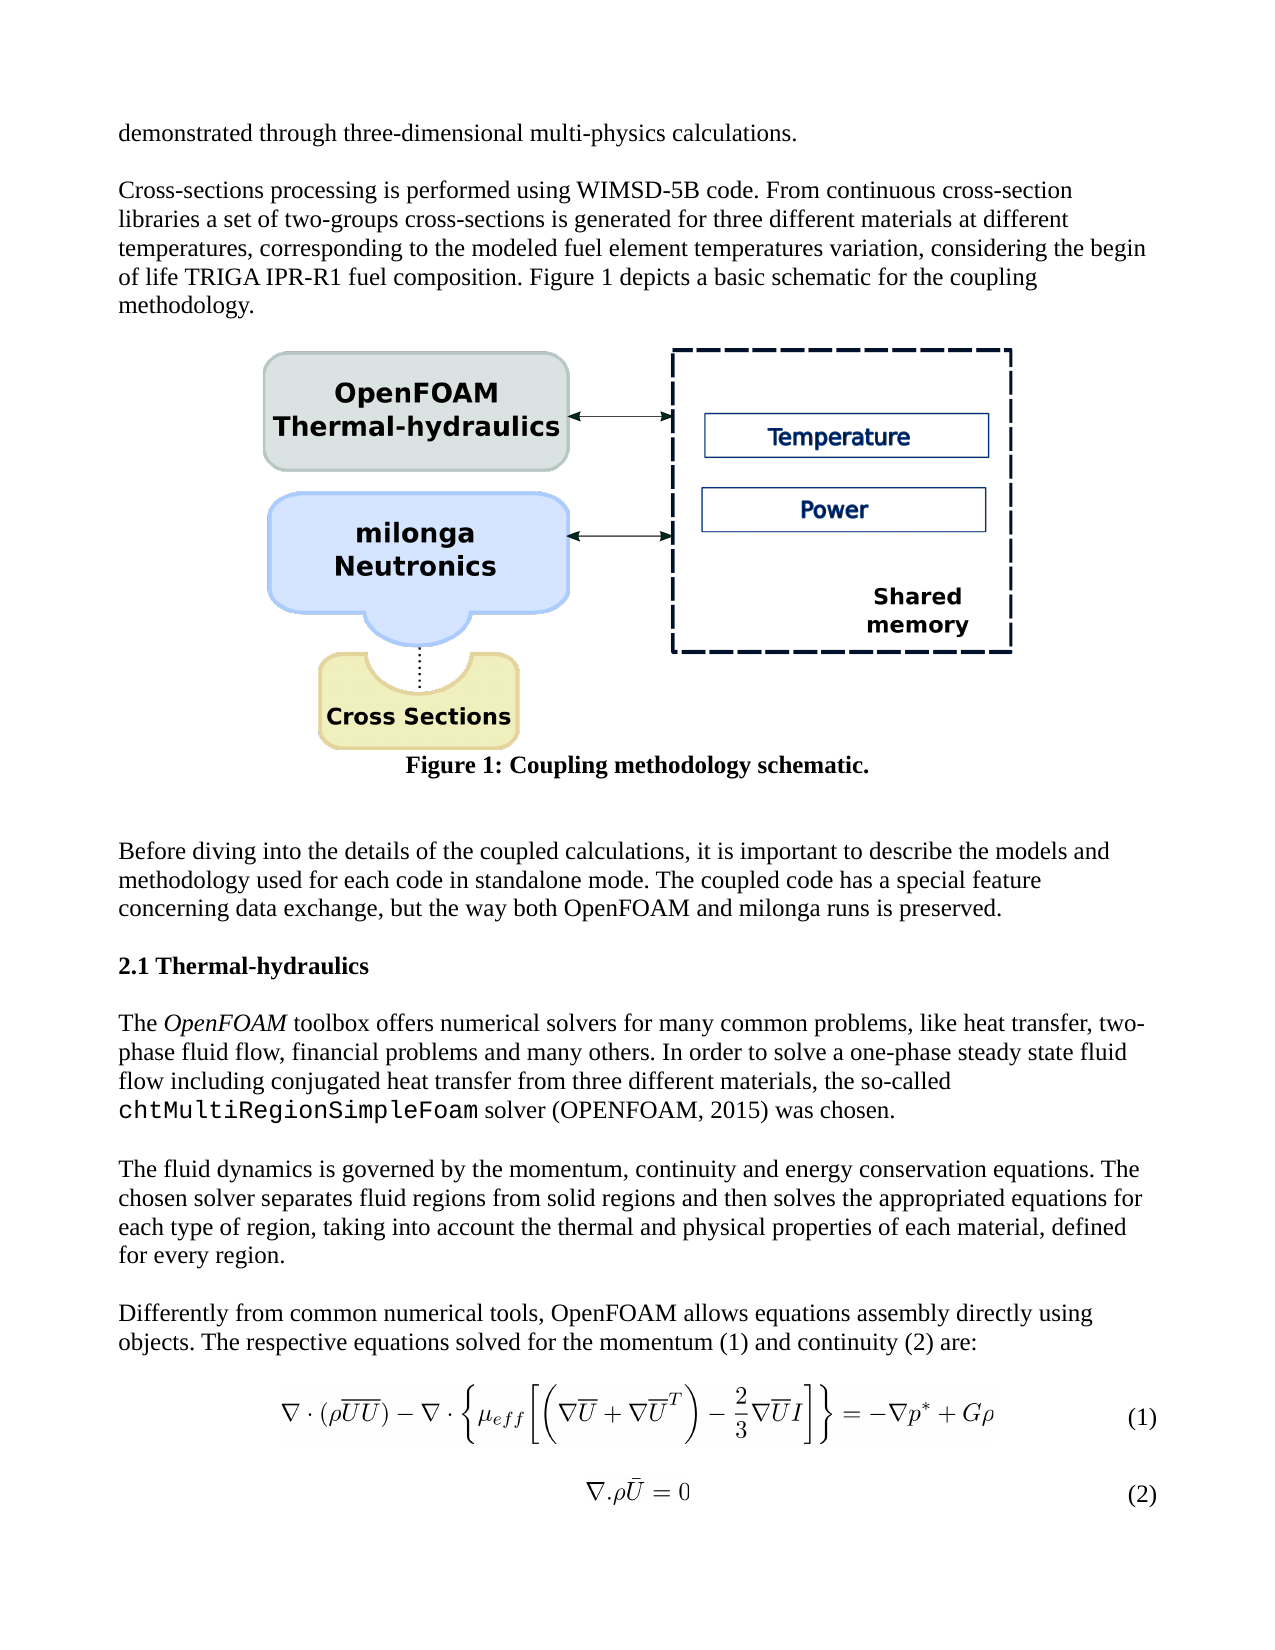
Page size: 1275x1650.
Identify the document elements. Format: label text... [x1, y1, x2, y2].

picture [281, 1384, 994, 1444]
text (2) [118, 1478, 1157, 1510]
text Cross-sections processing is performed using WIMSD-5B code. From continuous cross-section libraries a set of two-groups cross-sections is generated for three different materials at different temperatures, corresponding to the modeled fuel element temperatures variation, considering the begin of life TRIGA IPR-R1 fuel composition. Figure 1 depicts a basic schematic for the coupling methodology. [118, 176, 1157, 319]
text Figure 1: Coupling methodology schematic. [118, 348, 1157, 778]
text Differently from common numerical tools, OpenFOAM allows equations assembly directly using objects. The respective equations solved for the momentum (1) and continuity (2) are: [118, 1298, 1157, 1356]
text Before diving into the details of the coupled calculations, it is important to describe the models and methodology used for each code in standalone mode. The coupled code has a special feature concerning data exchange, but the way both OpenFOAM and milonga runs is preserved. [118, 836, 1157, 922]
text 2.1 Thermal-hydraulics [118, 951, 1157, 980]
text The fluid dynamics is governed by the momentum, continuity and energy conservation equations. The chosen solver separates fluid regions from solid regions and then solves the appropriated equations for each type of region, taking into account the thermal and physical properties of each material, defined for every region. [118, 1154, 1157, 1269]
text The OpenFOAM toolbox offers numerical solvers for many common problems, like heat transfer, two-phase fluid flow, financial problems and many others. In order to solve a one-phase steady state fluid flow including conjugated heat transfer from three different materials, the so-called chtMultiRegionSimpleFoam solver (OPENFOAM, 2015) was chosen. [118, 1008, 1157, 1126]
picture [262, 348, 1013, 750]
text (1) [118, 1384, 1157, 1449]
picture [586, 1478, 689, 1505]
text demonstrated through three-dimensional multi-physics calculations. [118, 118, 1157, 147]
